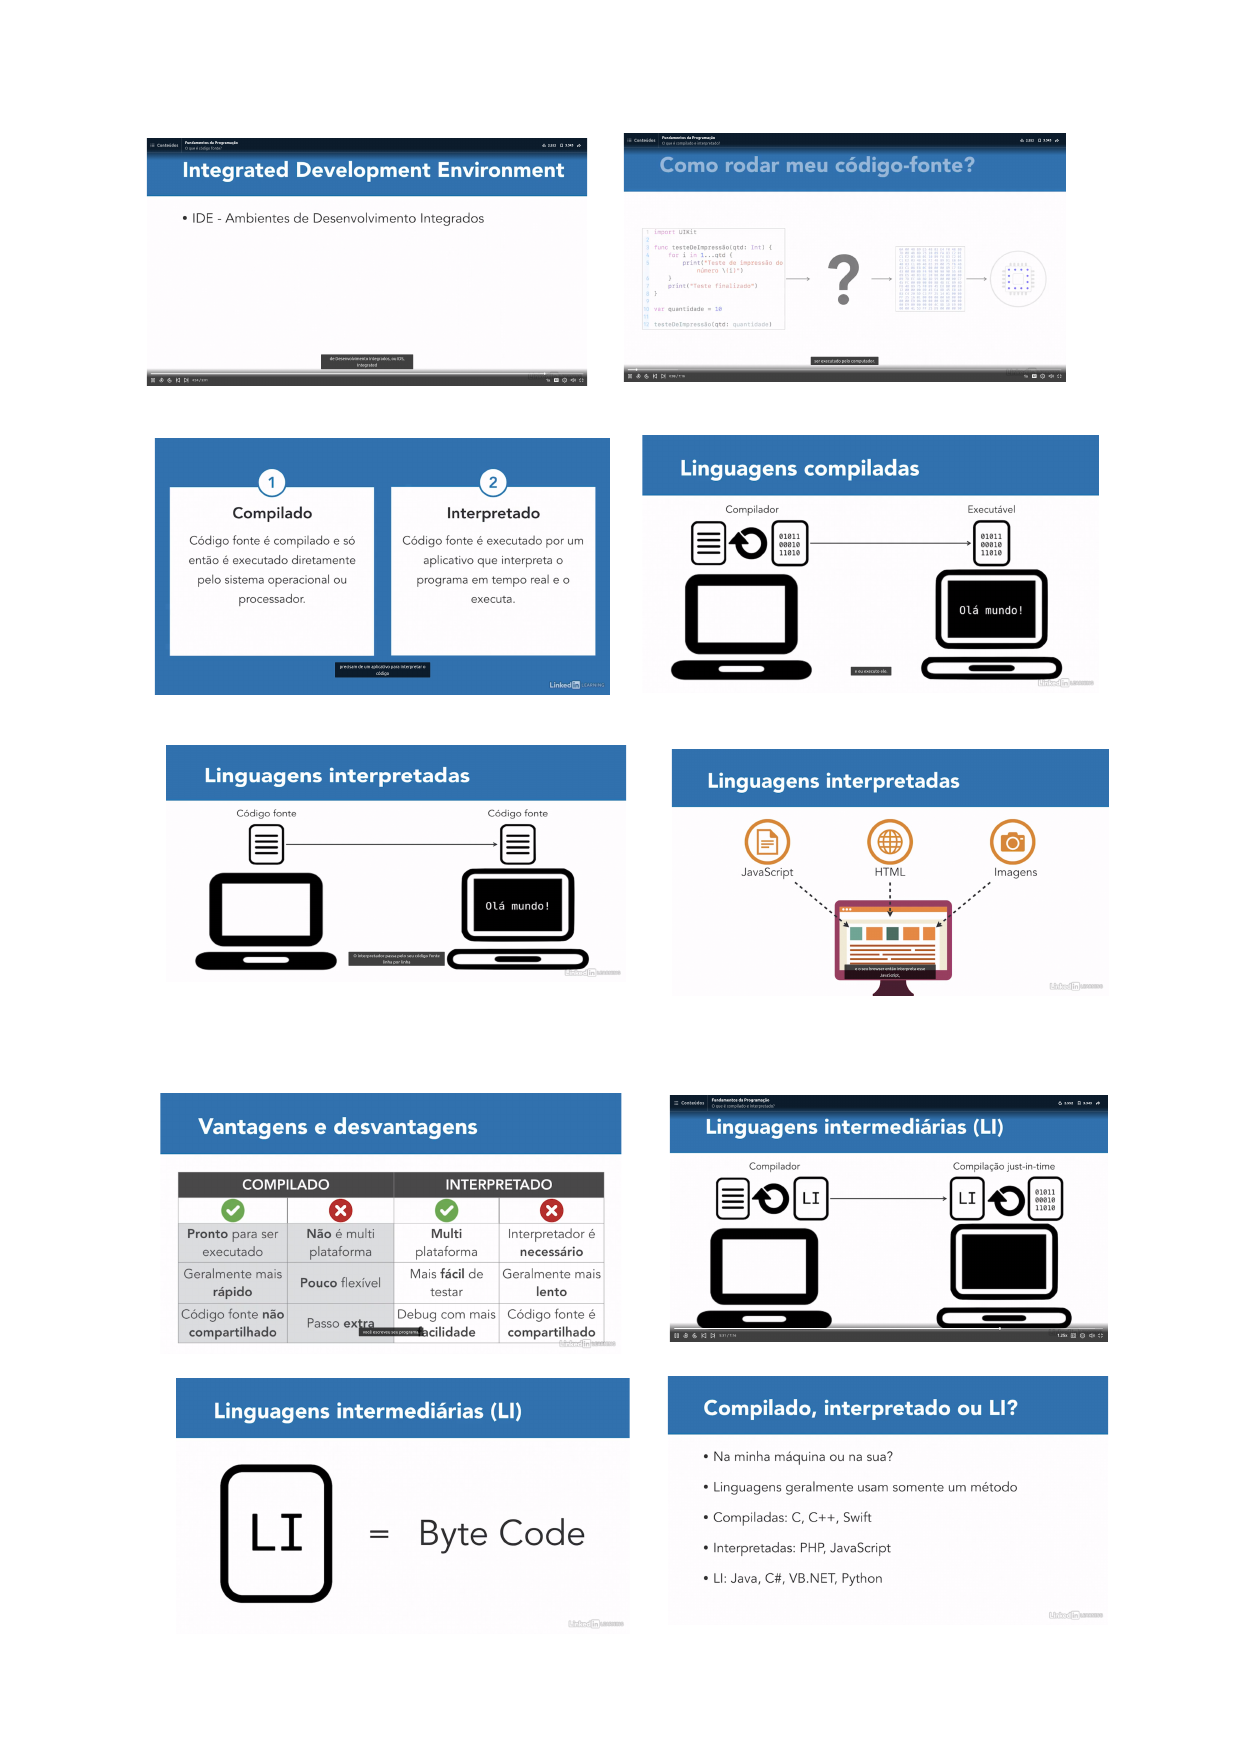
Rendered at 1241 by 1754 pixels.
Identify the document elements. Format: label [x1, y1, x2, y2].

picture [671, 749, 1109, 996]
picture [160, 1093, 622, 1354]
picture [642, 435, 1099, 693]
picture [154, 438, 610, 695]
picture [623, 133, 1066, 382]
picture [166, 745, 627, 982]
picture [176, 1378, 630, 1634]
picture [146, 138, 588, 386]
picture [667, 1376, 1109, 1625]
picture [669, 1095, 1108, 1342]
